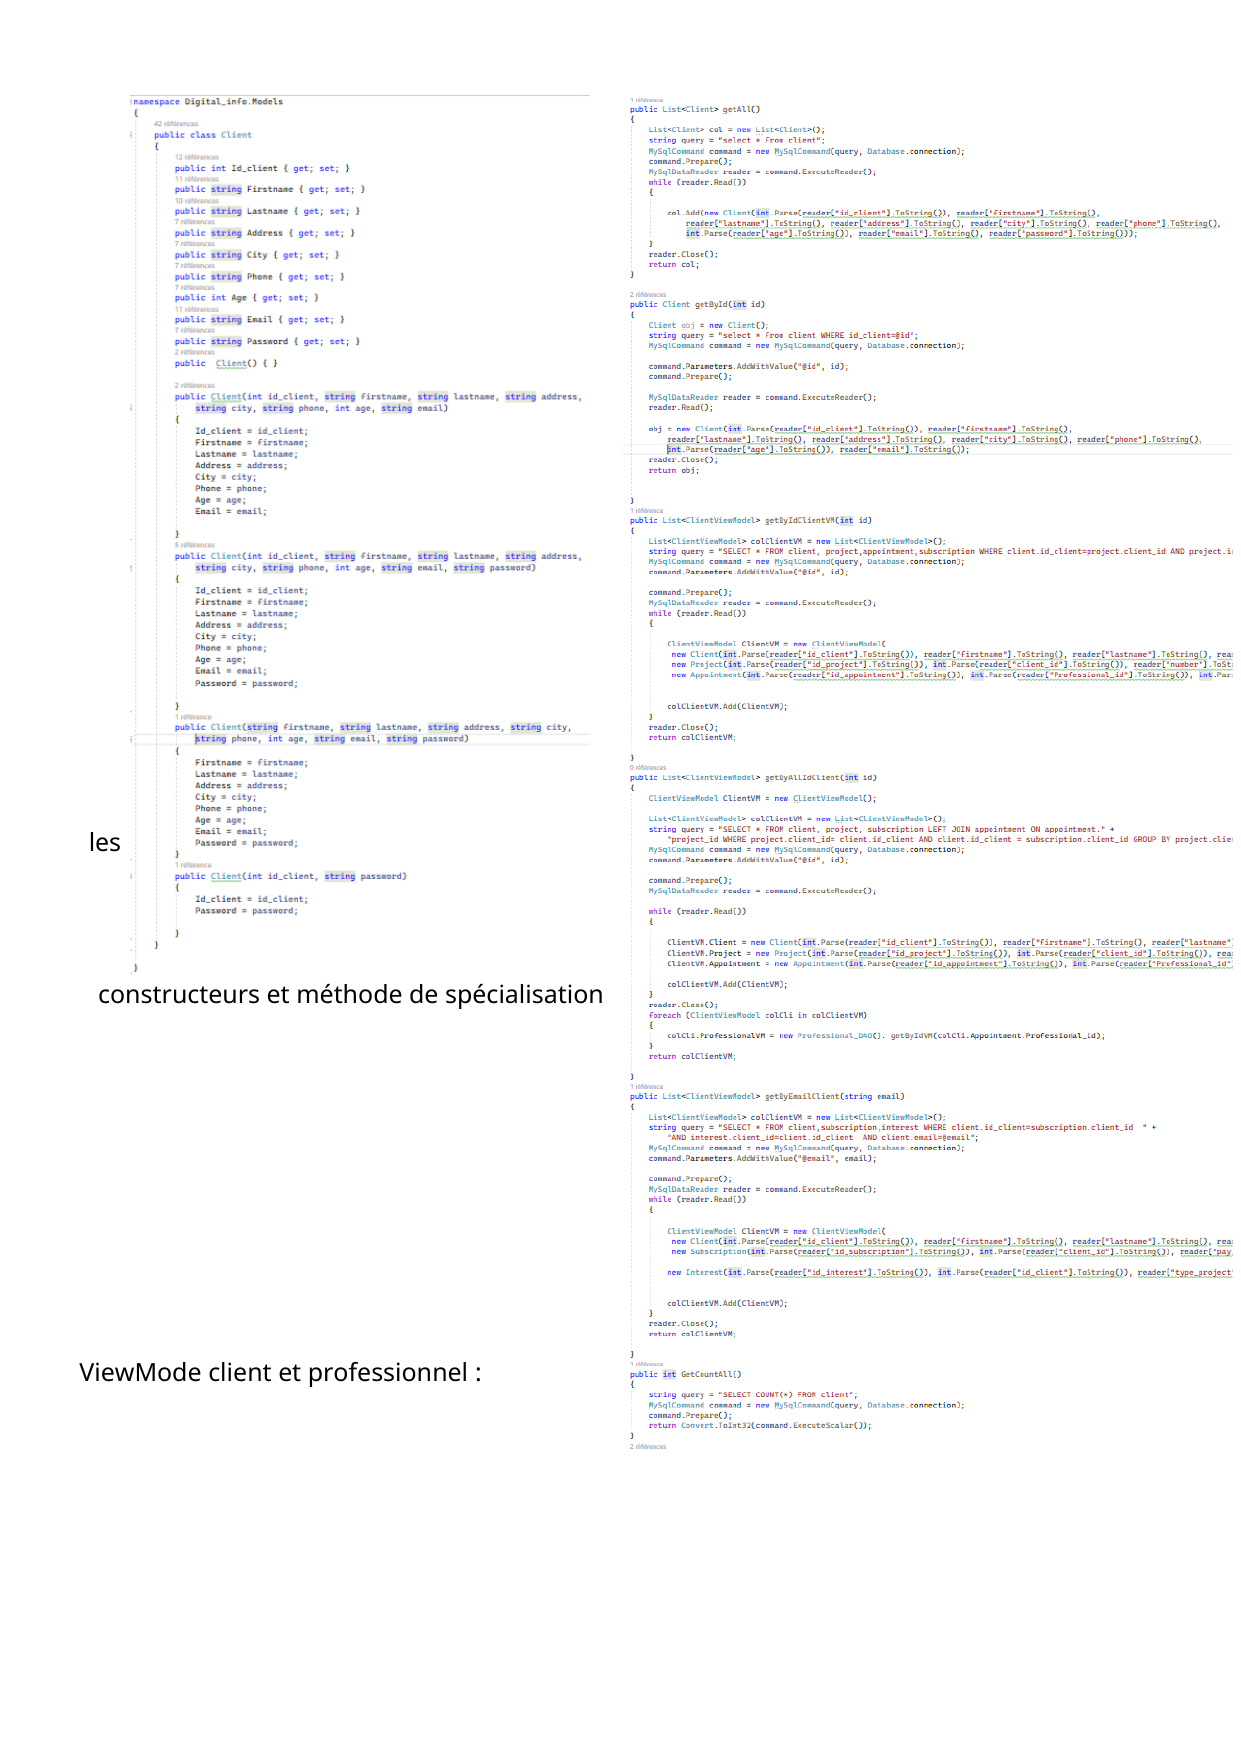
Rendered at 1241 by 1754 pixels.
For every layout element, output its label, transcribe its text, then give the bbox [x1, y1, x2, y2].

text les constructeurs et méthode de spécialisation [79, 831, 622, 1011]
text ViewMode client et professionnel : [79, 1361, 622, 1386]
